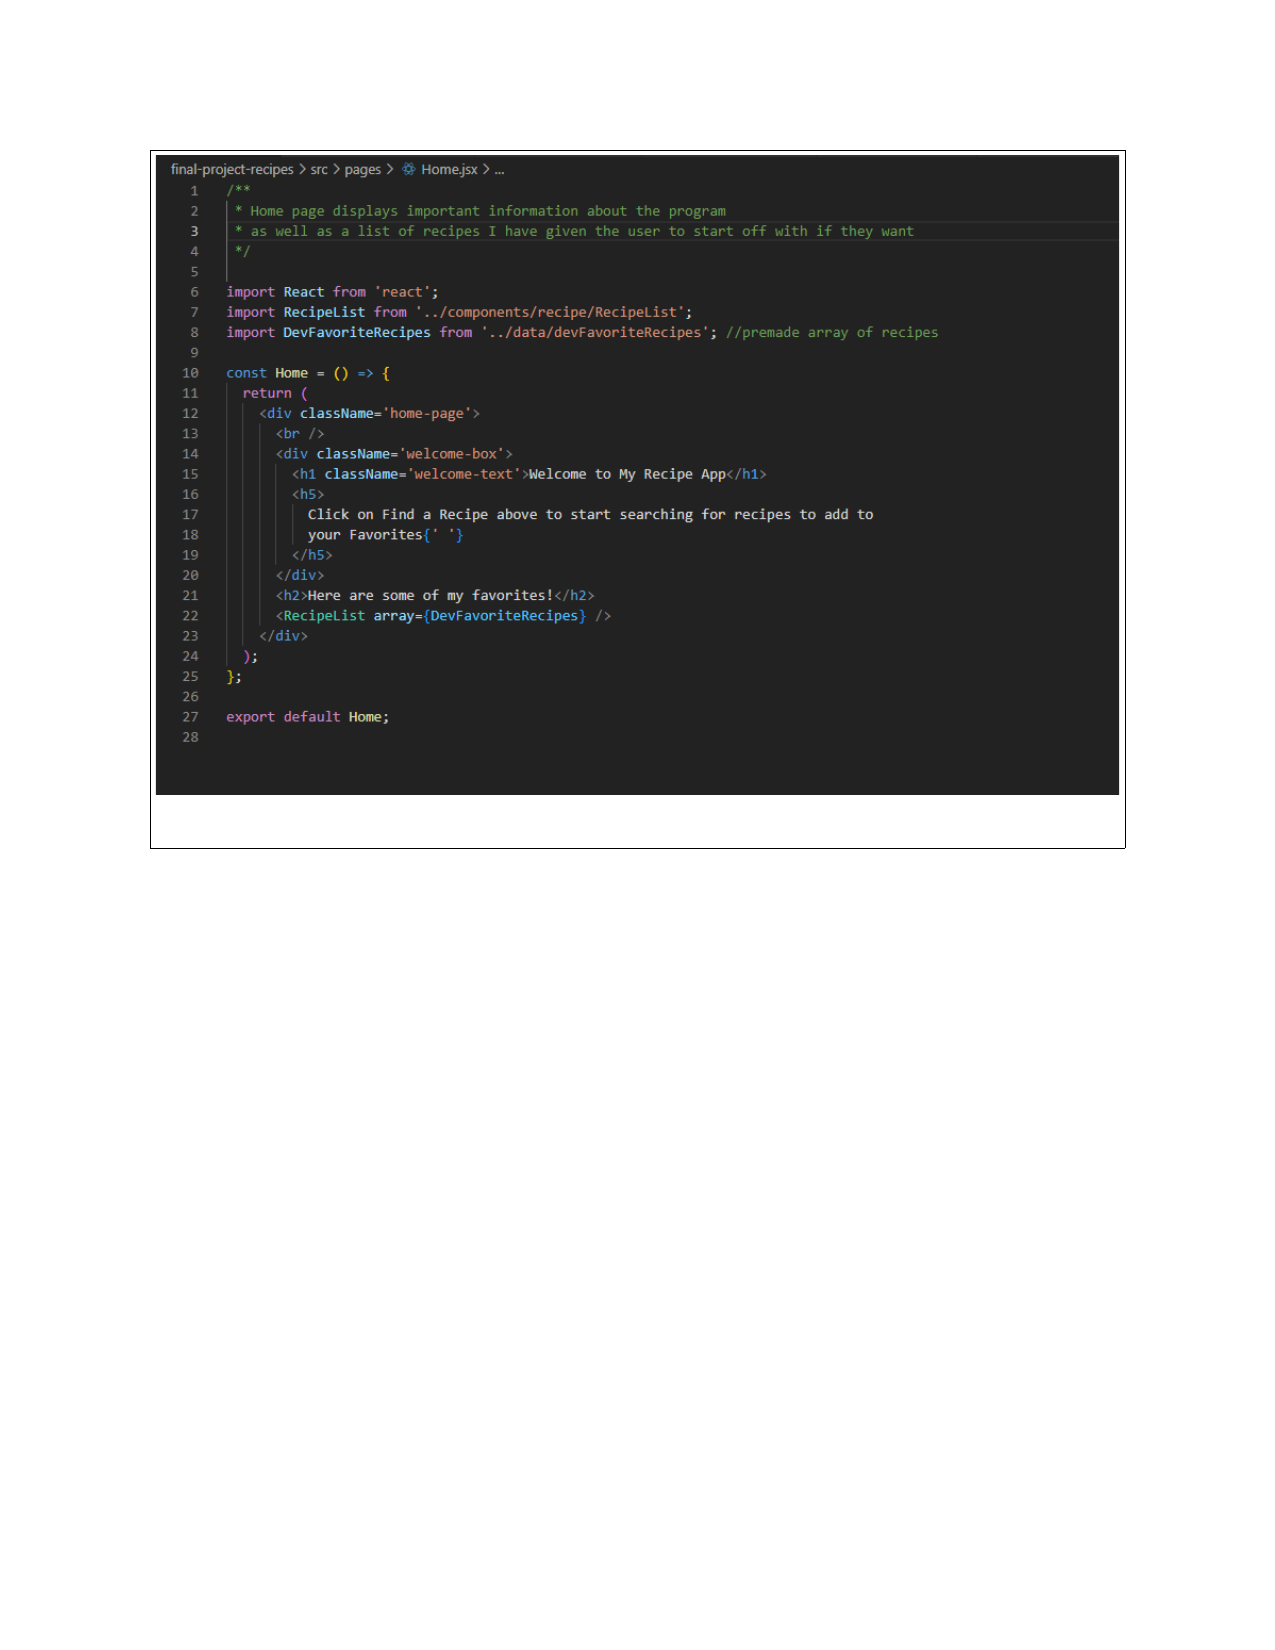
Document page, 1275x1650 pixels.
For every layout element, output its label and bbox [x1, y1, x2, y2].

table_cell [151, 151, 1125, 848]
picture [155, 155, 1120, 795]
